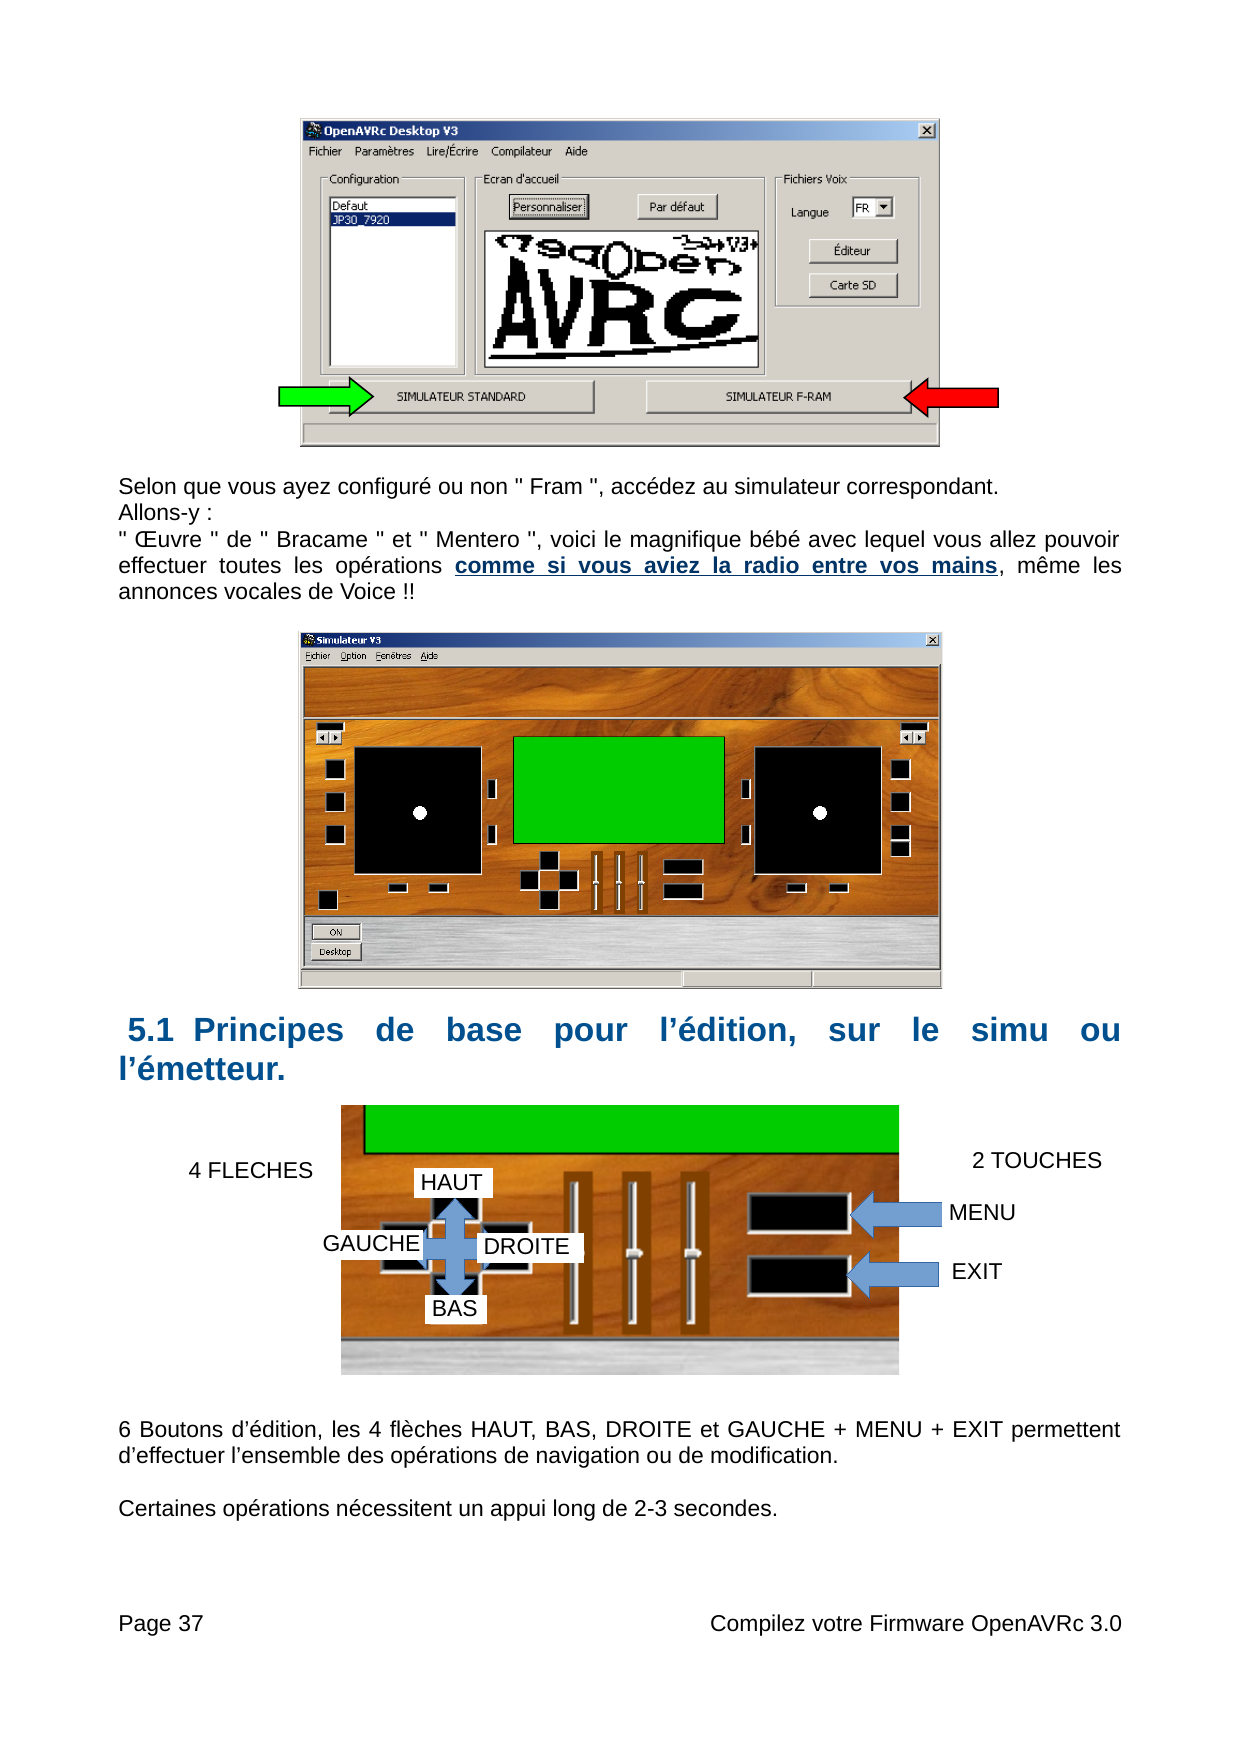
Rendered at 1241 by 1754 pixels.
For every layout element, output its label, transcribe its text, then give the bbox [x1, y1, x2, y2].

picture [300, 118, 940, 447]
text '' Œuvre '' de '' Bracame '' et '' Mentero '', voici le magnifique bébé avec lequel vous allez pouvoir effectuer toutes les opérations comme si vous aviez la radio entre vos mains, même les annonces vocales de Voice !! [118, 526, 1122, 604]
text 4 FLECHES [182, 1157, 323, 1184]
text Selon que vous ayez configuré ou non '' Fram '', accédez au simulateur correspondant. [118, 473, 1122, 499]
text HAUT [414, 1168, 493, 1195]
text EXIT [939, 1258, 1018, 1284]
picture [298, 631, 943, 989]
text DROITE [477, 1233, 584, 1259]
text MENU [942, 1199, 1021, 1225]
subtitle Principes de base pour l’édition, sur le simu ou l’émetteur. [118, 1010, 1122, 1087]
text GAUCHE [316, 1230, 423, 1256]
picture [341, 1105, 900, 1375]
text Certaines opérations nécessitent un appui long de 2-3 secondes. [118, 1495, 1122, 1521]
text BAS [425, 1295, 487, 1321]
text 2 TOUCHES [966, 1147, 1107, 1174]
text Allons-y : [118, 499, 1122, 526]
text 6 Boutons d’édition, les 4 flèches HAUT, BAS, DROITE et GAUCHE + MENU + EXIT permettent d’effectuer l’ensemble des opérations de navigation ou de modification. [118, 1416, 1122, 1468]
